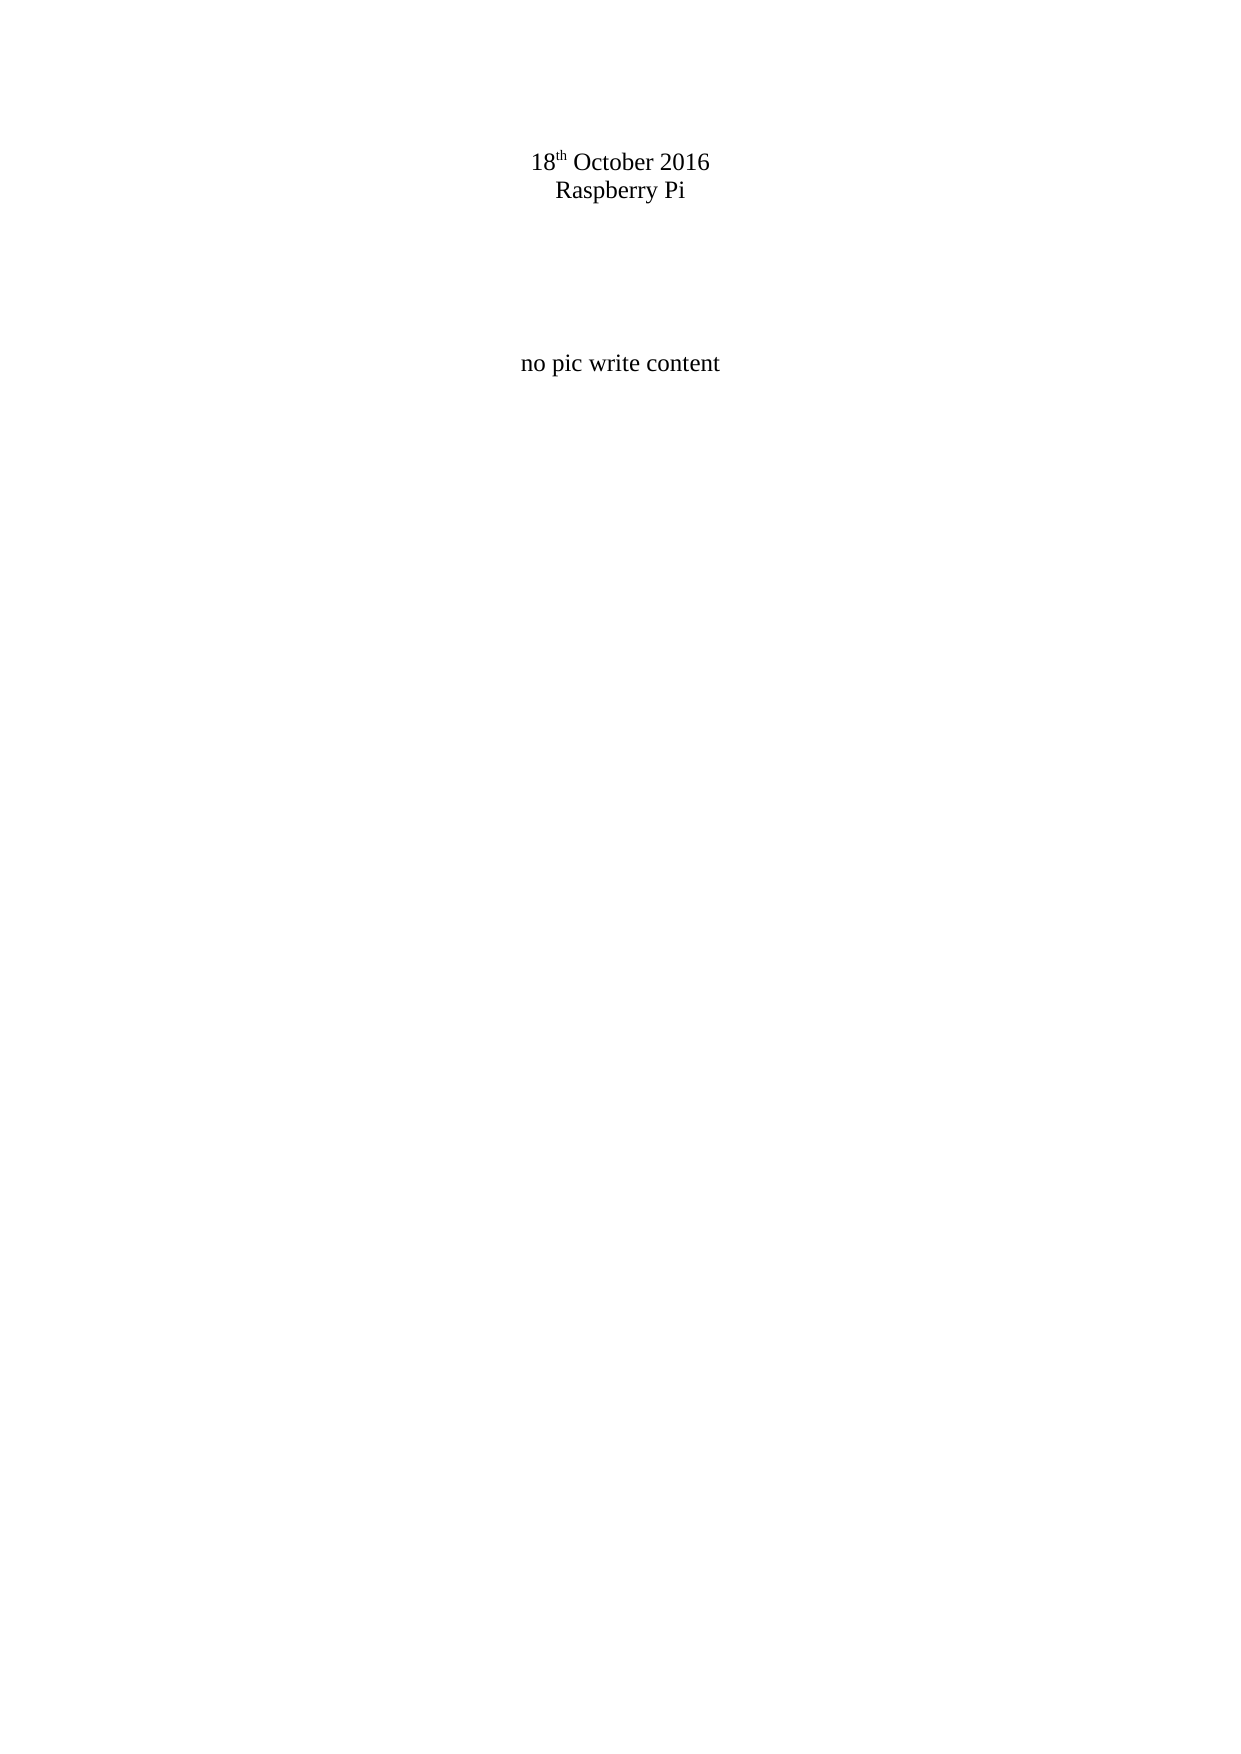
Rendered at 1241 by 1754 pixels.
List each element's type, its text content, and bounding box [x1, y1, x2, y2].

text no pic write content [118, 348, 1122, 377]
text 18th October 2016 [118, 147, 1122, 176]
text Raspberry Pi [118, 176, 1122, 204]
